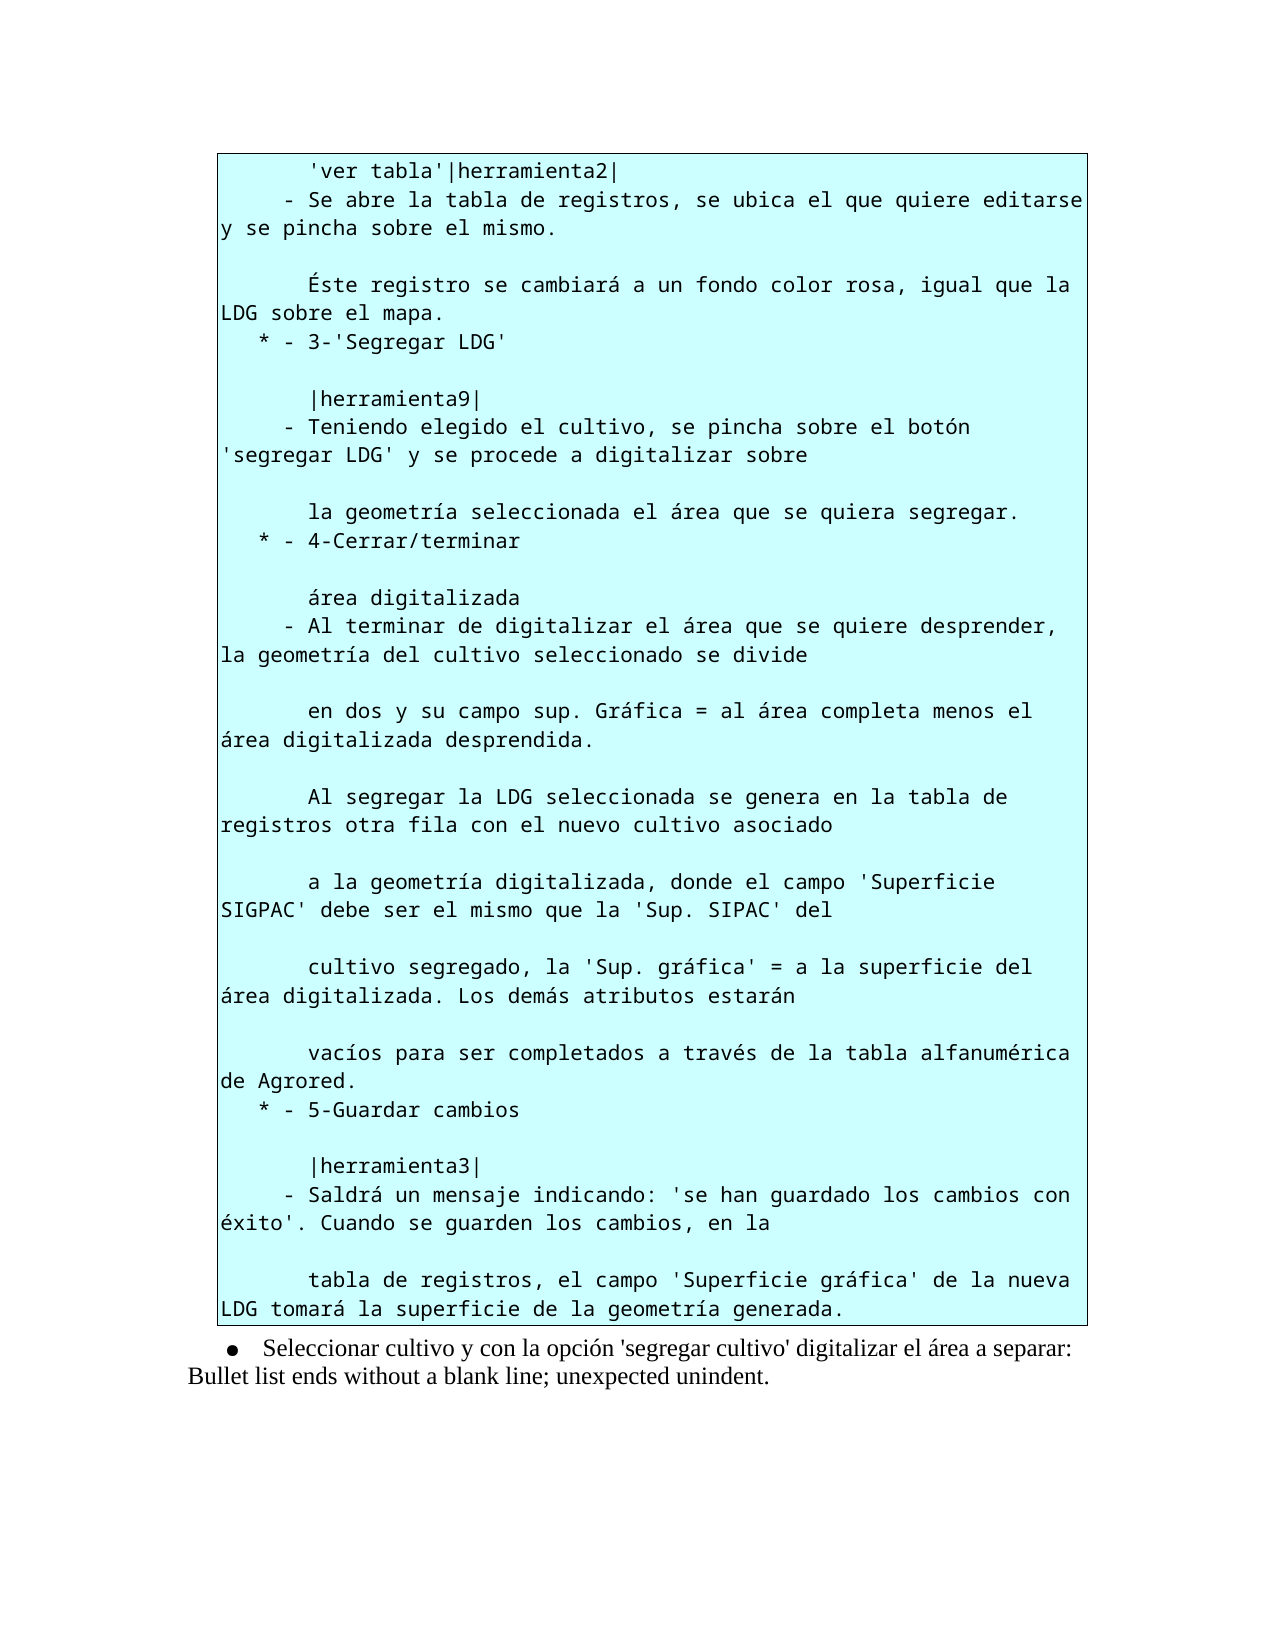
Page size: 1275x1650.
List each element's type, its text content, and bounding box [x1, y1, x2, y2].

text 'ver tabla'|herramienta2| - Se abre la tabla de registros, se ubica el que quiere editarse y se pincha sobre el mismo. Éste registro se cambiará a un fondo color rosa, igual que la LDG sobre el mapa. * - 3-'Segregar LDG' |herramienta9| - Teniendo elegido el cultivo, se pincha sobre el botón 'segregar LDG' y se procede a digitalizar sobre la geometría seleccionada el área que se quiera segregar. * - 4-Cerrar/terminar área digitalizada - Al terminar de digitalizar el área que se quiere desprender, la geometría del cultivo seleccionado se divide en dos y su campo sup. Gráfica = al área completa menos el área digitalizada desprendida. Al segregar la LDG seleccionada se genera en la tabla de registros otra fila con el nuevo cultivo asociado a la geometría digitalizada, donde el campo 'Superficie SIGPAC' debe ser el mismo que la 'Sup. SIPAC' del cultivo segregado, la 'Sup. gráfica' = a la superficie del área digitalizada. Los demás atributos estarán vacíos para ser completados a través de la tabla alfanumérica de Agrored. * - 5-Guardar cambios |herramienta3| - Saldrá un mensaje indicando: 'se han guardado los cambios con éxito'. Cuando se guarden los cambios, en la tabla de registros, el campo 'Superficie gráfica' de la nueva LDG tomará la superficie de la geometría generada. [218, 154, 1087, 1325]
list Seleccionar cultivo y con la opción 'segregar cultivo' digitalizar el área a separar: [225, 1334, 1087, 1362]
text Bullet list ends without a blank line; unexpected unindent. [187, 1362, 1087, 1390]
